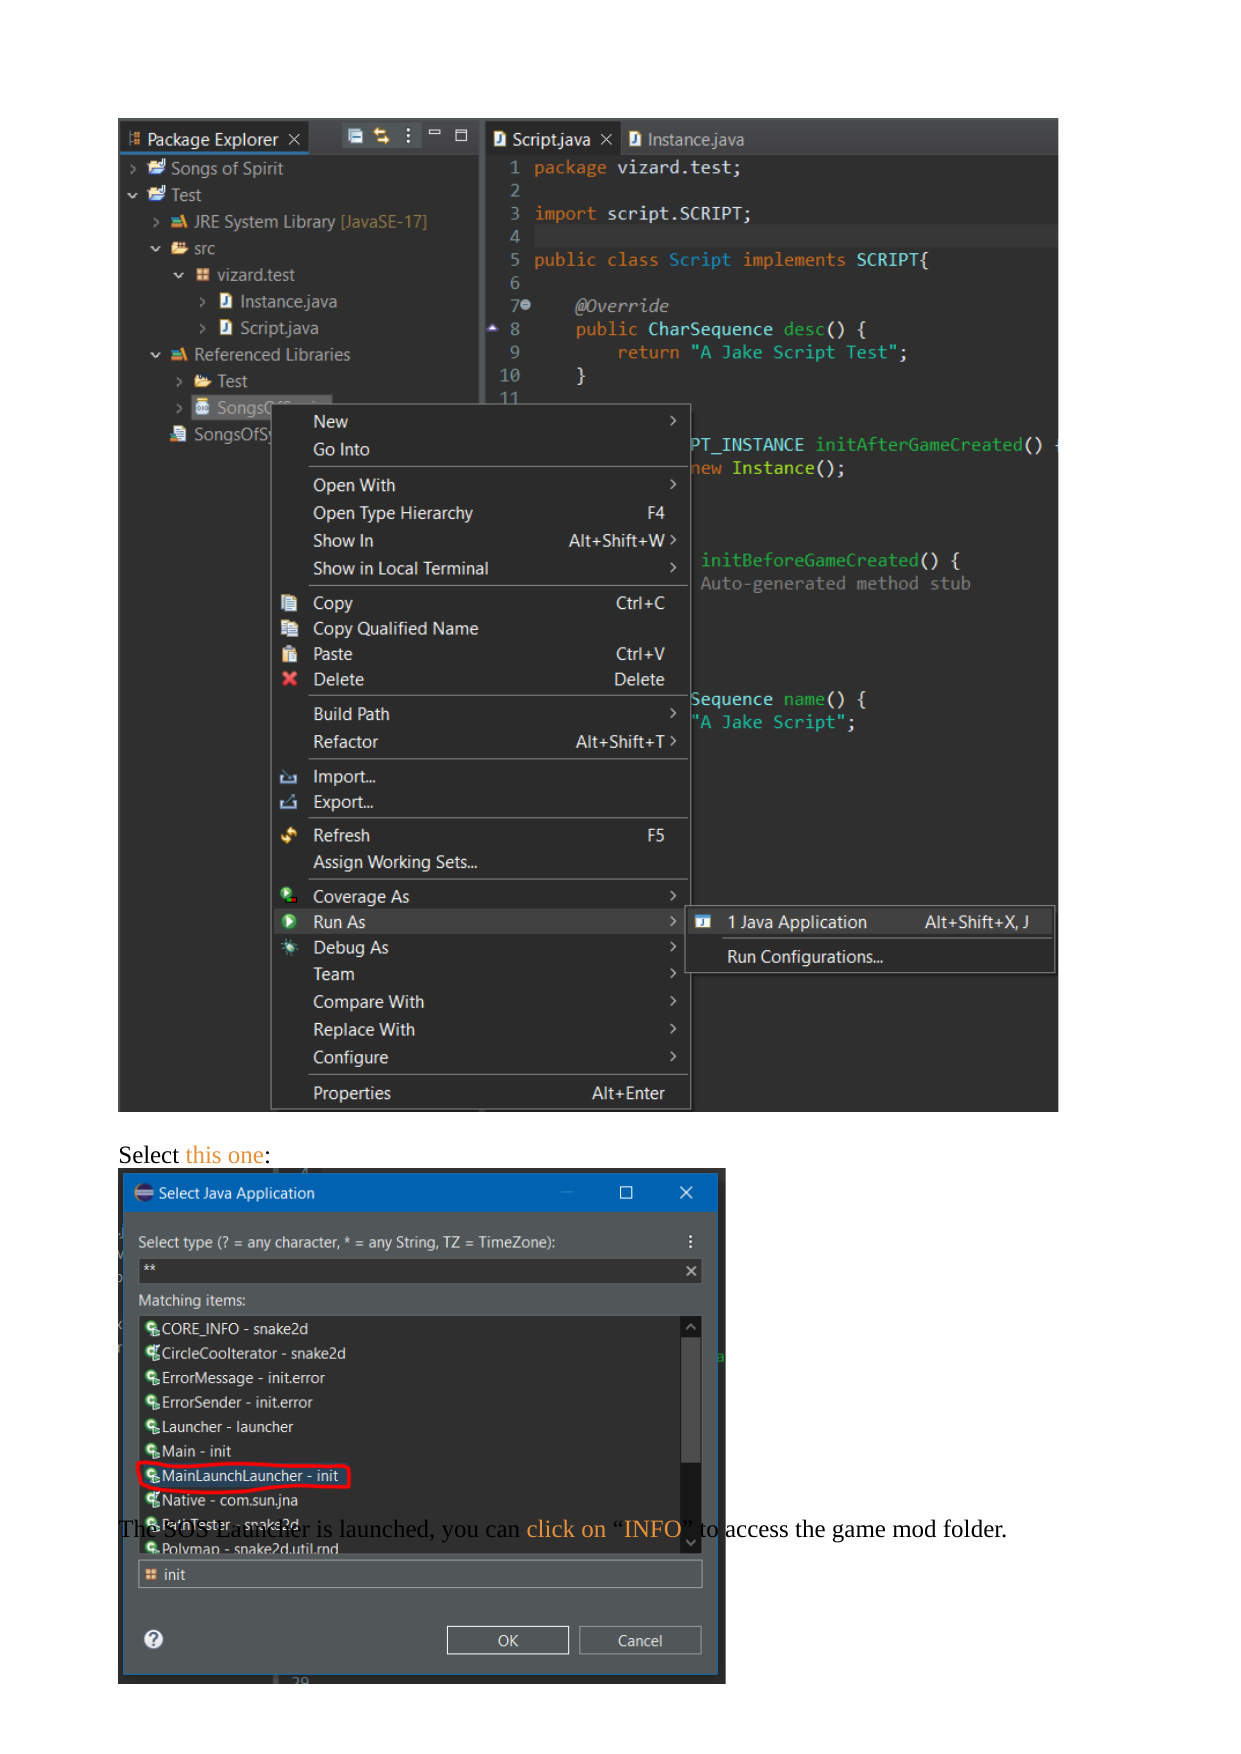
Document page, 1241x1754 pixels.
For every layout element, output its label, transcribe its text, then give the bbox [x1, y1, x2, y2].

picture [118, 1168, 726, 1684]
text Select this one: [118, 1141, 1122, 1169]
text The SOS Launcher is launched, you can click on “INFO” to access the game mod folder. [726, 1514, 1122, 1543]
picture [118, 118, 1059, 1112]
